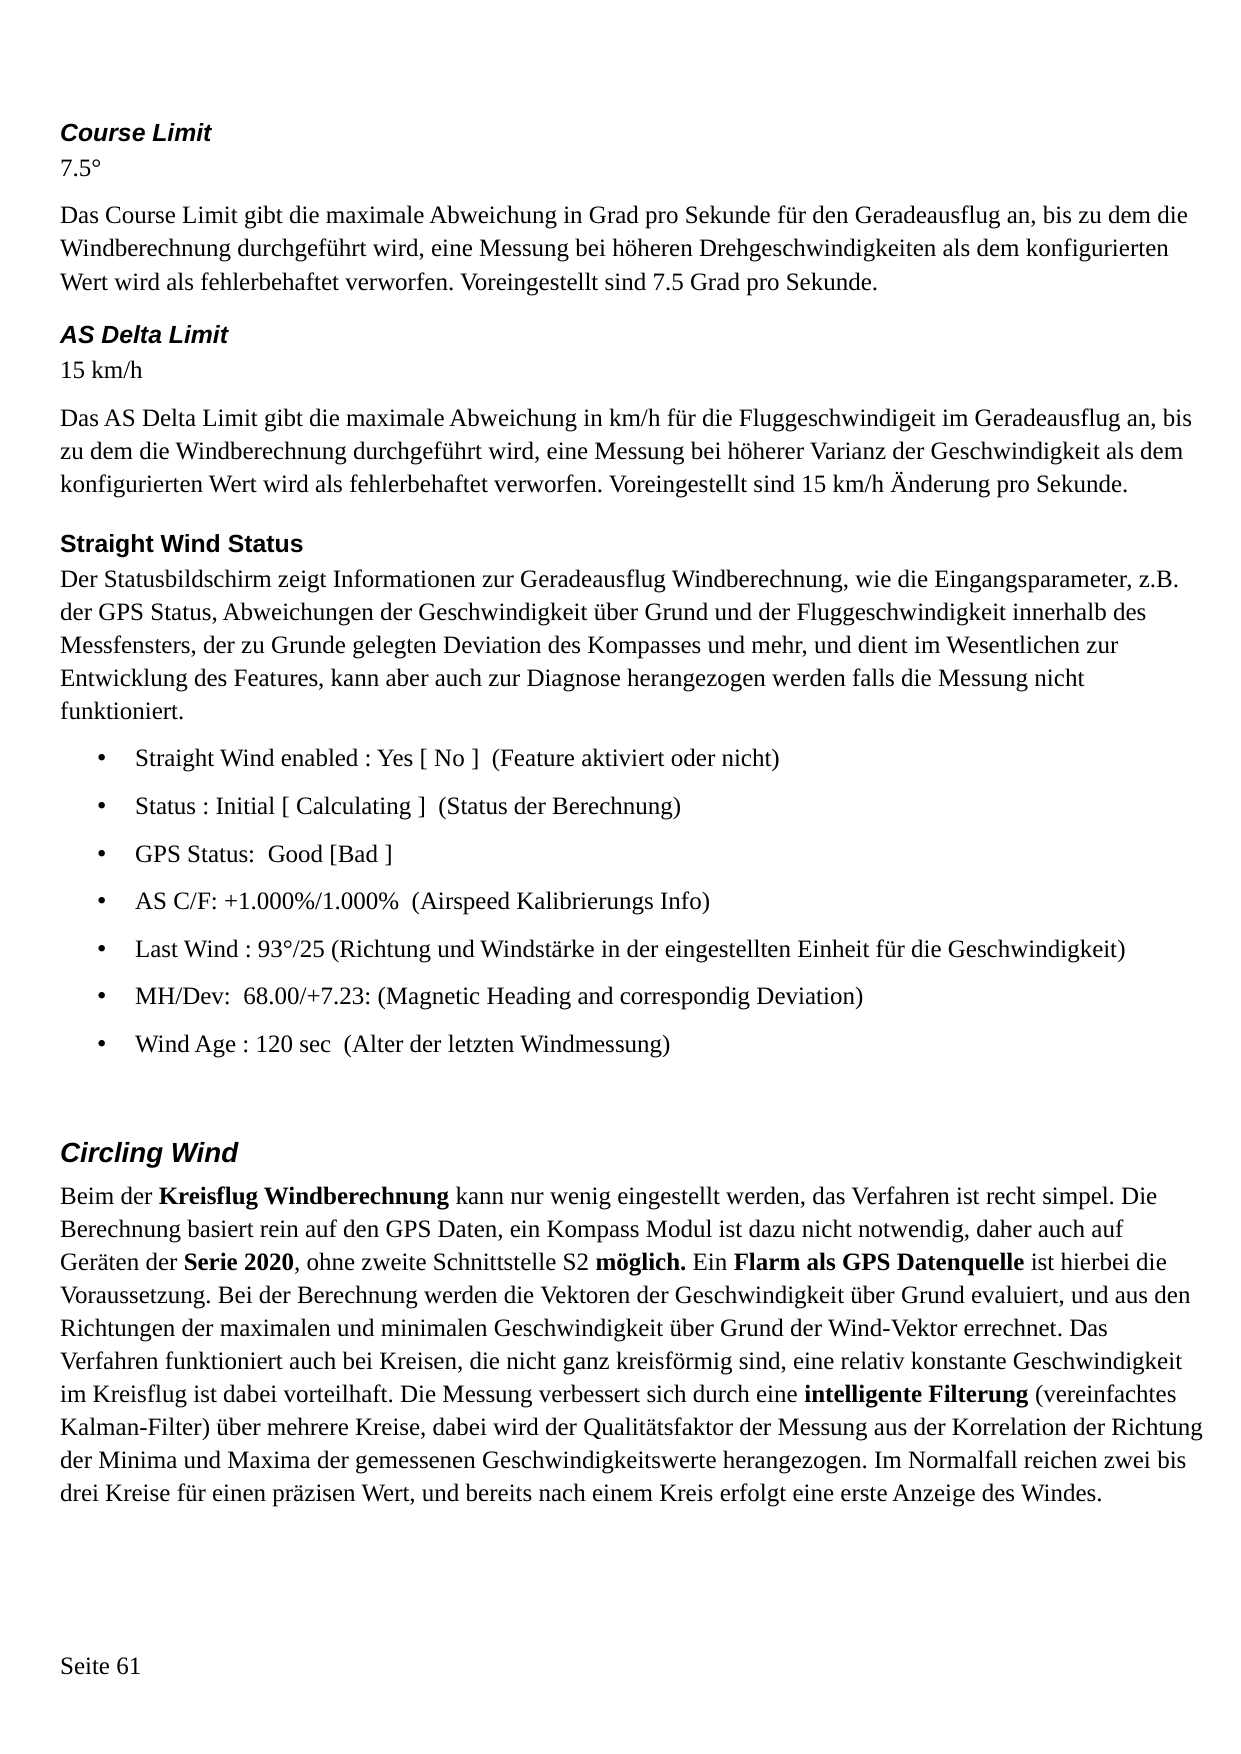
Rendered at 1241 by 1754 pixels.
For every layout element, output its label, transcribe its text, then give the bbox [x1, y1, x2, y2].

list GPS Status: Good [Bad ] [97, 839, 1207, 867]
subtitle AS Delta Limit [60, 320, 1207, 349]
list MH/Dev: 68.00/+7.23: (Magnetic Heading and correspondig Deviation) [97, 981, 1207, 1010]
list Status : Initial [ Calculating ] (Status der Berechnung) [97, 791, 1207, 820]
list Straight Wind enabled : Yes [ No ] (Feature aktiviert oder nicht) [97, 743, 1207, 772]
text Das AS Delta Limit gibt die maximale Abweichung in km/h für die Fluggeschwindigeit im Geradeausflug an, bis zu dem die Windberechnung durchgeführt wird, eine Messung bei höherer Varianz der Geschwindigkeit als dem konfigurierten Wert wird als fehlerbehaftet verworfen. Voreingestellt sind 15 km/h Änderung pro Sekunde. [60, 403, 1207, 498]
text Das Course Limit gibt die maximale Abweichung in Grad pro Sekunde für den Geradeausflug an, bis zu dem die Windberechnung durchgeführt wird, eine Messung bei höheren Drehgeschwindigkeiten als dem konfigurierten Wert wird als fehlerbehaftet verworfen. Voreingestellt sind 7.5 Grad pro Sekunde. [60, 201, 1207, 295]
list Last Wind : 93°/25 (Richtung und Windstärke in der eingestellten Einheit für die Geschwindigkeit) [97, 934, 1207, 963]
list AS C/F: +1.000%/1.000% (Airspeed Kalibrierungs Info) [97, 886, 1207, 915]
subtitle Circling Wind [60, 1137, 1207, 1169]
text 7.5° [60, 153, 1207, 182]
text 15 km/h [60, 355, 1207, 384]
text Der Statusbildschirm zeigt Informationen zur Geradeausflug Windberechnung, wie die Eingangsparameter, z.B. der GPS Status, Abweichungen der Geschwindigkeit über Grund und der Fluggeschwindigkeit innerhalb des Messfensters, der zu Grunde gelegten Deviation des Kompasses und mehr, und dient im Wesentlichen zur Entwicklung des Features, kann aber auch zur Diagnose herangezogen werden falls die Messung nicht funktioniert. [60, 564, 1207, 724]
text Beim der Kreisflug Windberechnung kann nur wenig eingestellt werden, das Verfahren ist recht simpel. Die Berechnung basiert rein auf den GPS Daten, ein Kompass Modul ist dazu nicht notwendig, daher auch auf Geräten der Serie 2020, ohne zweite Schnittstelle S2 möglich. Ein Flarm als GPS Datenquelle ist hierbei die Voraussetzung. Bei der Berechnung werden die Vektoren der Geschwindigkeit über Grund evaluiert, und aus den Richtungen der maximalen und minimalen Geschwindigkeit über Grund der Wind-Vektor errechnet. Das Verfahren funktioniert auch bei Kreisen, die nicht ganz kreisförmig sind, eine relativ konstante Geschwindigkeit im Kreisflug ist dabei vorteilhaft. Die Messung verbessert sich durch eine intelligente Filterung (vereinfachtes Kalman-Filter) über mehrere Kreise, dabei wird der Qualitätsfaktor der Messung aus der Korrelation der Richtung der Minima und Maxima der gemessenen Geschwindigkeitswerte herangezogen. Im Normalfall reichen zwei bis drei Kreise für einen präzisen Wert, und bereits nach einem Kreis erfolgt eine erste Anzeige des Windes. [60, 1181, 1207, 1507]
subtitle Course Limit [60, 118, 1207, 147]
subtitle Straight Wind Status [60, 529, 1207, 557]
list Wind Age : 120 sec (Alter der letzten Windmessung) [97, 1029, 1207, 1058]
